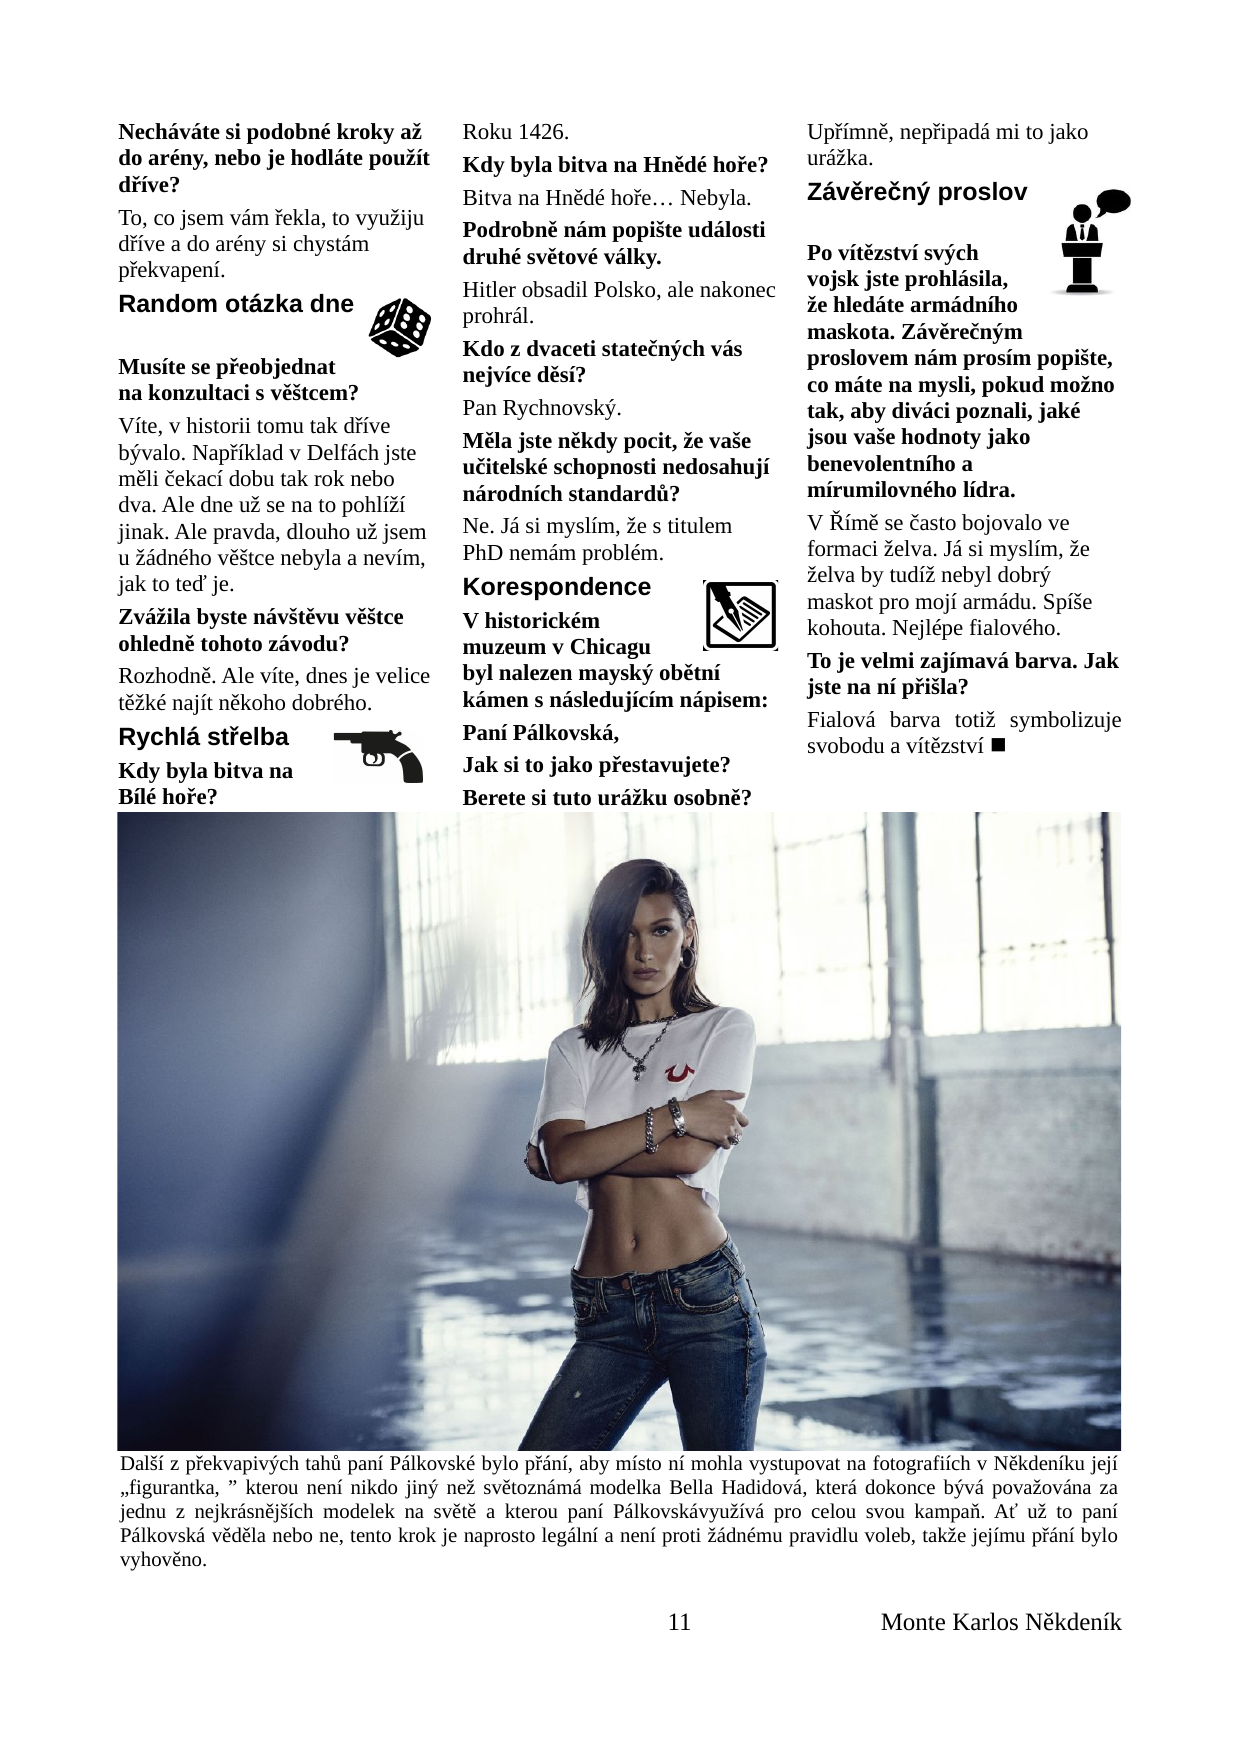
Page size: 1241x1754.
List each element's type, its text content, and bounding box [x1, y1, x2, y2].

text V historickém muzeum v Chicagu byl nalezen mayský obětní kámen s následujícím nápisem: [462, 607, 777, 712]
picture [333, 730, 423, 783]
text V Římě se často bojovalo ve formaci želva. Já si myslím, že želva by tudíž nebyl dobrý maskot pro mojí armádu. Spíše kohouta. Nejlépe fialového. [807, 509, 1122, 641]
text Měla jste někdy pocit, že vaše učitelské schopnosti nedosahují národních standardů? [462, 427, 777, 506]
subtitle Rychlá střelba [118, 722, 433, 750]
text Upřímně, nepřipadá mi to jako urážka. [807, 118, 1122, 171]
subtitle Závěrečný proslov [807, 177, 1122, 232]
text Hitler obsadil Polsko, ale nakonec prohrál. [462, 276, 777, 328]
text Paní Pálkovská, [462, 719, 777, 745]
text Rozhodně. Ale víte, dnes je velice těžké najít někoho dobrého. [118, 662, 433, 715]
subtitle Korespondence [462, 572, 777, 600]
picture [1028, 181, 1138, 304]
text Kdy byla bitva na Hnědé hoře? [462, 151, 777, 177]
text To je velmi zajímavá barva. Jak jste na ní přišla? [807, 647, 1122, 700]
text Kdo z dvaceti statečných vás nejvíce děsí? [462, 335, 777, 388]
text To, co jsem vám řekla, to využiju dříve a do arény si chystám překvapení. [118, 204, 433, 283]
picture [709, 580, 779, 651]
text Roku 1426. [462, 118, 777, 144]
text Necháváte si podobné kroky až do arény, nebo je hodláte použít dříve? [118, 118, 433, 197]
text Jak si to jako přestavujete? [462, 751, 777, 778]
text Kdy byla bitva na Bílé hoře? [118, 757, 433, 809]
text Víte, v historii tomu tak dříve bývalo. Například v Delfách jste měli čekací dobu tak rok nebo dva. Ale dne už se na to pohlíží jinak. Ale pravda, dlouho už jsem u žádného věštce nebyla a nevím, jak to teď je. [118, 412, 433, 597]
text Ne. Já si myslím, že s titulem PhD nemám problém. [462, 512, 777, 565]
text Podrobně nám popište události druhé světové války. [462, 217, 777, 269]
picture [117, 812, 1122, 1451]
text Fialová barva totiž symbolizuje svobodu a vítězství  [807, 706, 1122, 759]
text Po vítězství svých vojsk jste prohlásila, že hledáte armádního maskota. Závěrečným proslovem nám prosím popište, co máte na mysli, pokud možno tak, aby diváci poznali, jaké jsou vaše hodnoty jako benevolentního a mírumilovného lídra. [807, 239, 1122, 502]
text Bitva na Hnědé hoře… Nebyla. [462, 184, 777, 210]
text Zvážila byste návštěvu věštce ohledně tohoto závodu? [118, 603, 433, 656]
picture [362, 297, 432, 359]
text Pan Rychnovský. [462, 394, 777, 420]
text Berete si tuto urážku osobně? [462, 784, 777, 811]
text Musíte se přeobjednat na konzultaci s věštcem? [118, 353, 433, 406]
subtitle Random otázka dne [118, 289, 433, 347]
